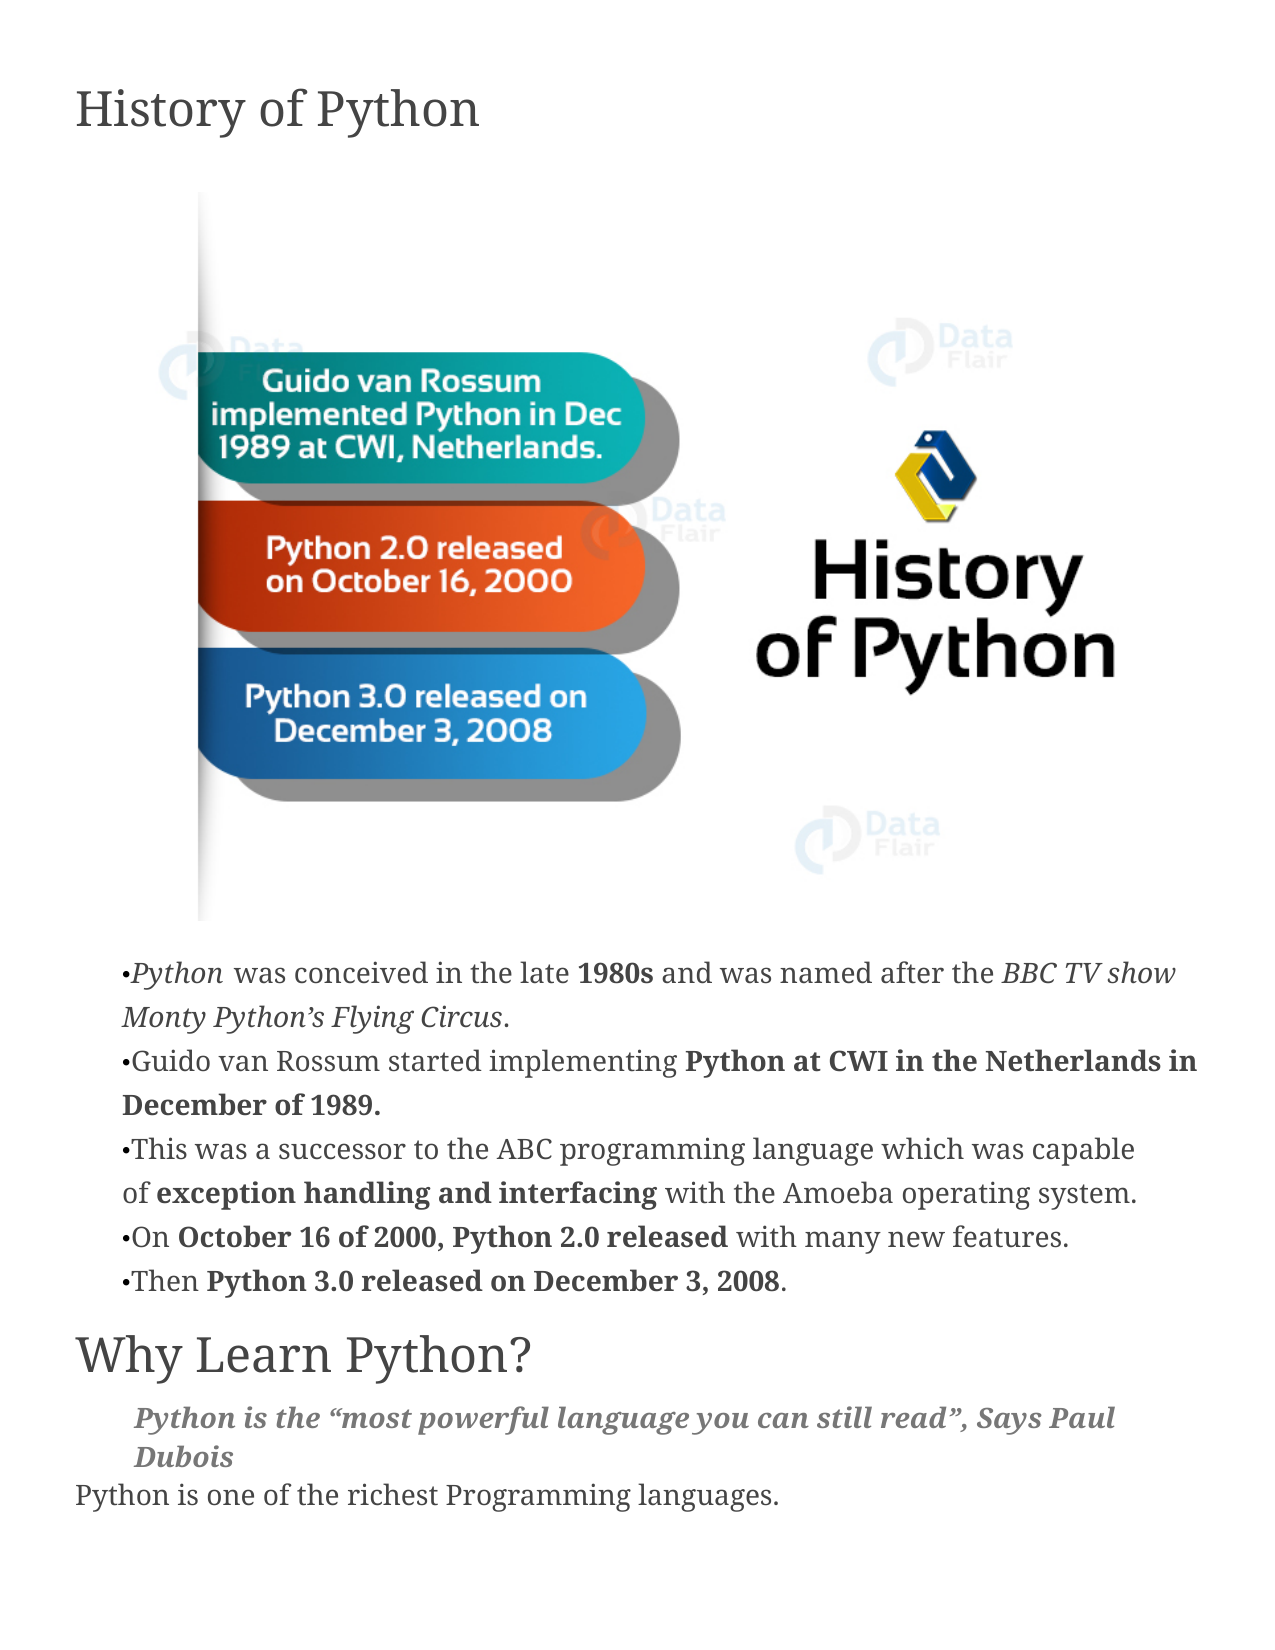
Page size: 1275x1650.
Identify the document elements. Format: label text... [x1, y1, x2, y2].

text Python is one of the richest Programming languages. [75, 1476, 1200, 1514]
picture [103, 192, 1161, 921]
list Python was conceived in the late 1980s and was named after the BBC TV show Monty Python’s Flying Circus. [75, 953, 1200, 1036]
list This was a successor to the ABC programming language which was capable of exception handling and interfacing with the Amoeba operating system. [75, 1129, 1200, 1212]
list On October 16 of 2000, Python 2.0 released with many new features. [75, 1218, 1200, 1256]
subtitle Why Learn Python? [75, 1320, 1200, 1386]
list Guido van Rossum started implementing Python at CWI in the Netherlands in December of 1989. [75, 1041, 1200, 1124]
text Python is the “most powerful language you can still read”, Says Paul Dubois [134, 1399, 1141, 1476]
subtitle History of Python [75, 75, 1200, 141]
list Then Python 3.0 released on December 3, 2008. [75, 1262, 1200, 1300]
